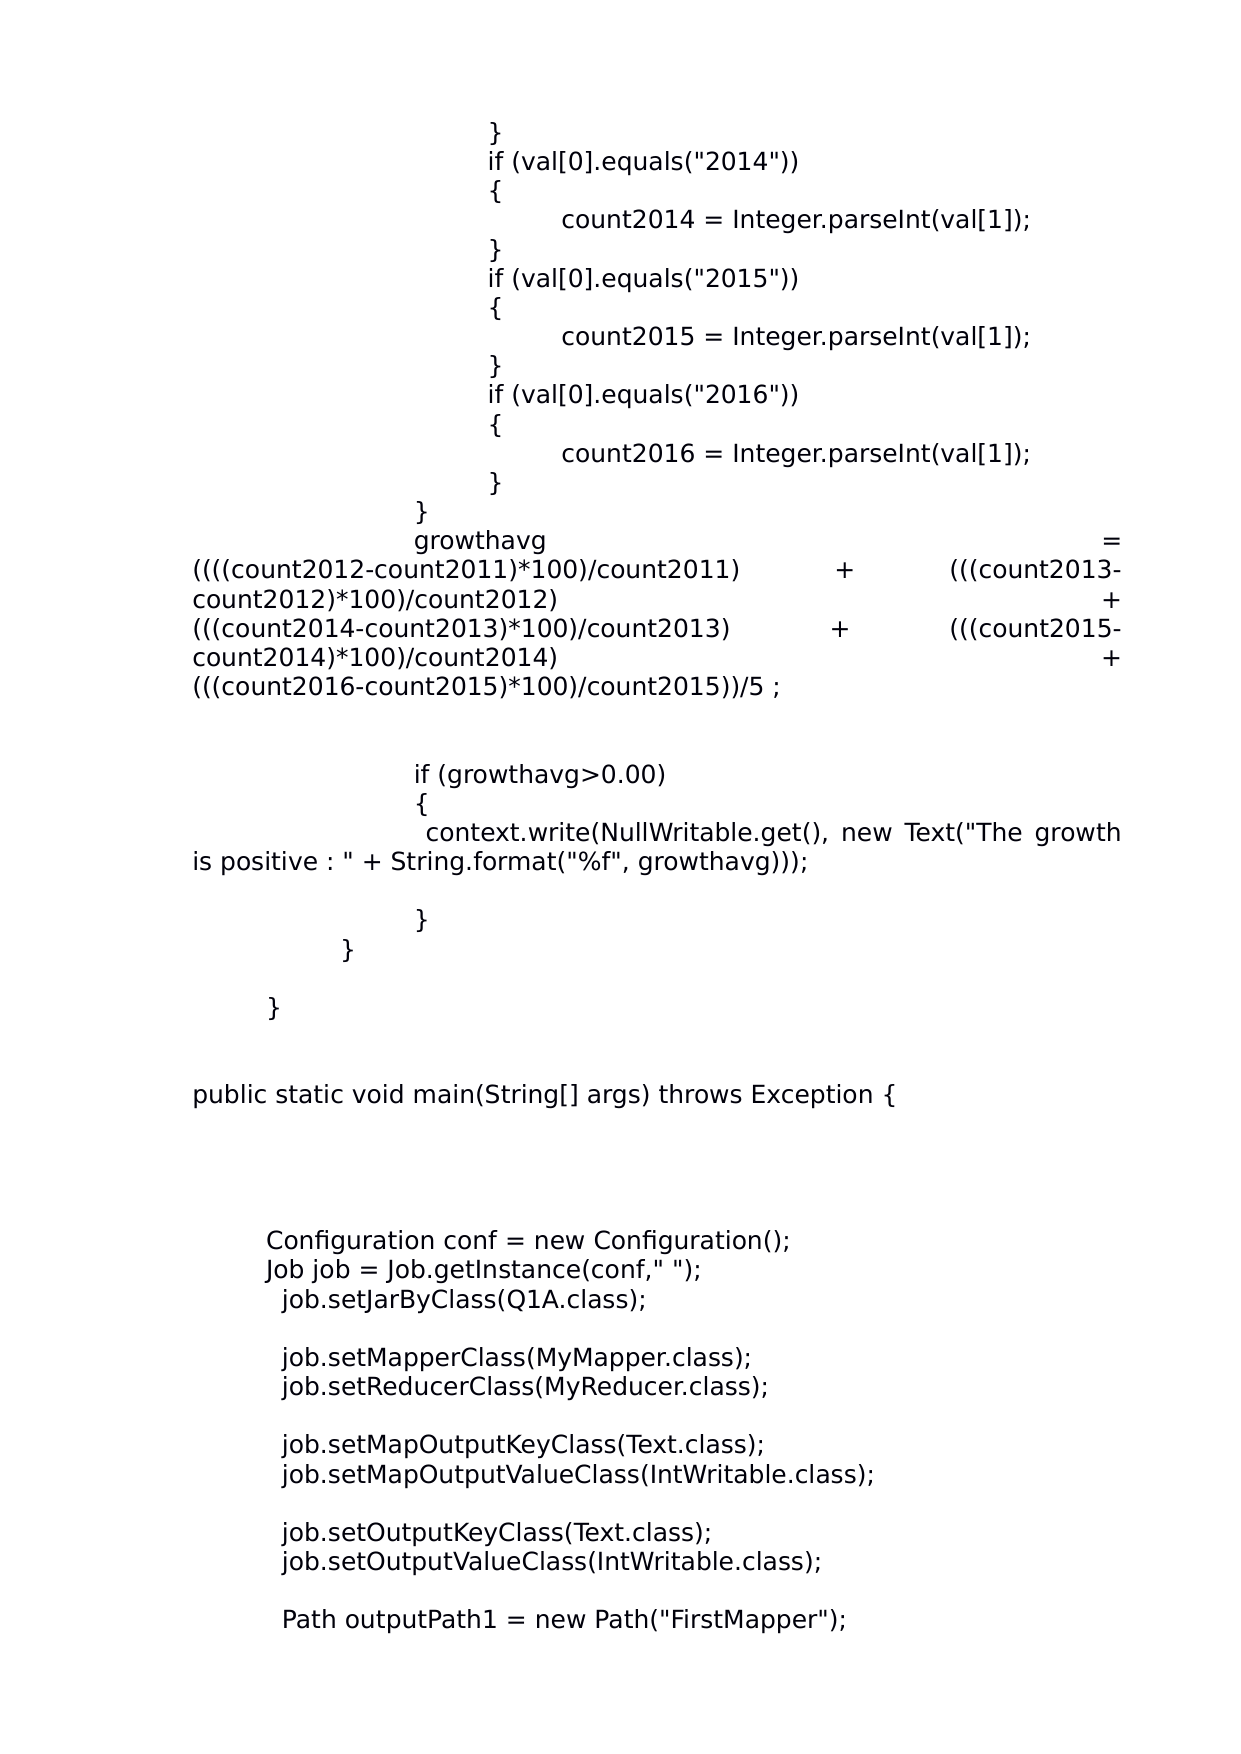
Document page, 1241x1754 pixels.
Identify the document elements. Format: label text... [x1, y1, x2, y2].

text growthavg = ((((count2012-count2011)*100)/count2011) + (((count2013-count2012)*100)/count2012) + (((count2014-count2013)*100)/count2013) + (((count2015-count2014)*100)/count2014) + (((count2016-count2015)*100)/count2015))/5 ; [192, 526, 1122, 701]
text } [192, 906, 1122, 935]
text Path outputPath1 = new Path("FirstMapper"); [192, 1606, 1122, 1635]
text } [192, 351, 1122, 381]
text { [192, 293, 1122, 322]
text } [192, 993, 1122, 1022]
text } [192, 935, 1122, 964]
text Job job = Job.getInstance(conf," "); [192, 1256, 1122, 1285]
text job.setMapOutputValueClass(IntWritable.class); [192, 1460, 1122, 1489]
text job.setReducerClass(MyReducer.class); [192, 1372, 1122, 1401]
text job.setMapperClass(MyMapper.class); [192, 1343, 1122, 1372]
text Configuration conf = new Configuration(); [192, 1226, 1122, 1256]
text } [192, 468, 1122, 497]
text context.write(NullWritable.get(), new Text("The growth is positive : " + String.format("%f", growthavg))); [192, 818, 1122, 876]
text job.setOutputKeyClass(Text.class); [192, 1518, 1122, 1547]
text } [192, 497, 1122, 526]
text job.setMapOutputKeyClass(Text.class); [192, 1431, 1122, 1460]
text if (val[0].equals("2014")) [192, 147, 1122, 176]
text { [192, 410, 1122, 439]
text if (val[0].equals("2015")) [192, 264, 1122, 293]
text if (growthavg>0.00) [192, 760, 1122, 789]
text } [192, 118, 1122, 147]
text job.setJarByClass(Q1A.class); [192, 1285, 1122, 1314]
text public static void main(String[] args) throws Exception { [192, 1081, 1122, 1110]
text if (val[0].equals("2016")) [192, 381, 1122, 410]
text } [192, 235, 1122, 264]
text count2015 = Integer.parseInt(val[1]); [192, 322, 1122, 351]
text job.setOutputValueClass(IntWritable.class); [192, 1547, 1122, 1576]
text { [192, 789, 1122, 818]
text count2014 = Integer.parseInt(val[1]); [192, 206, 1122, 235]
text count2016 = Integer.parseInt(val[1]); [192, 439, 1122, 468]
text { [192, 176, 1122, 206]
